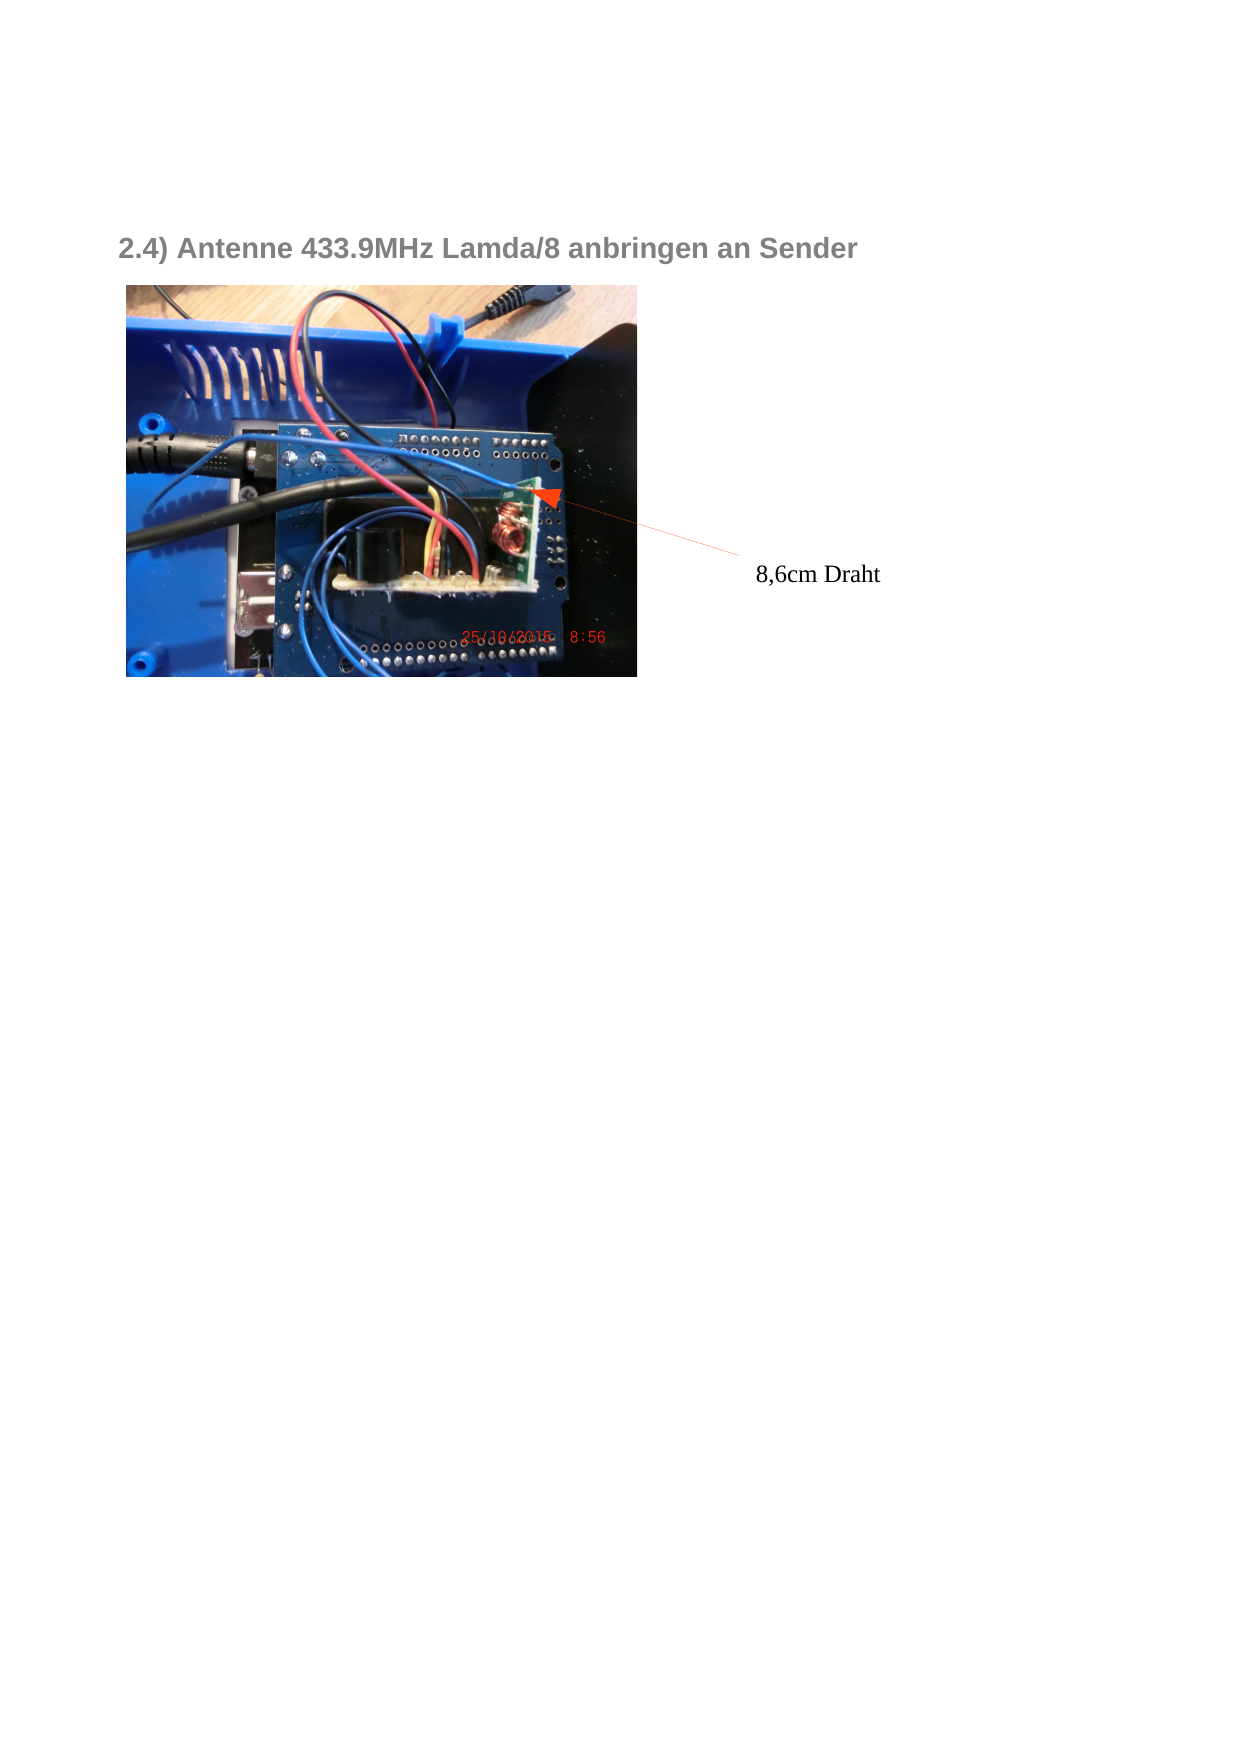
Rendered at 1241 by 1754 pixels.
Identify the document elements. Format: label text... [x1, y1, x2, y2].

subtitle 2.4) Antenne 433.9MHz Lamda/8 anbringen an Sender [118, 231, 1122, 264]
picture [126, 285, 638, 677]
